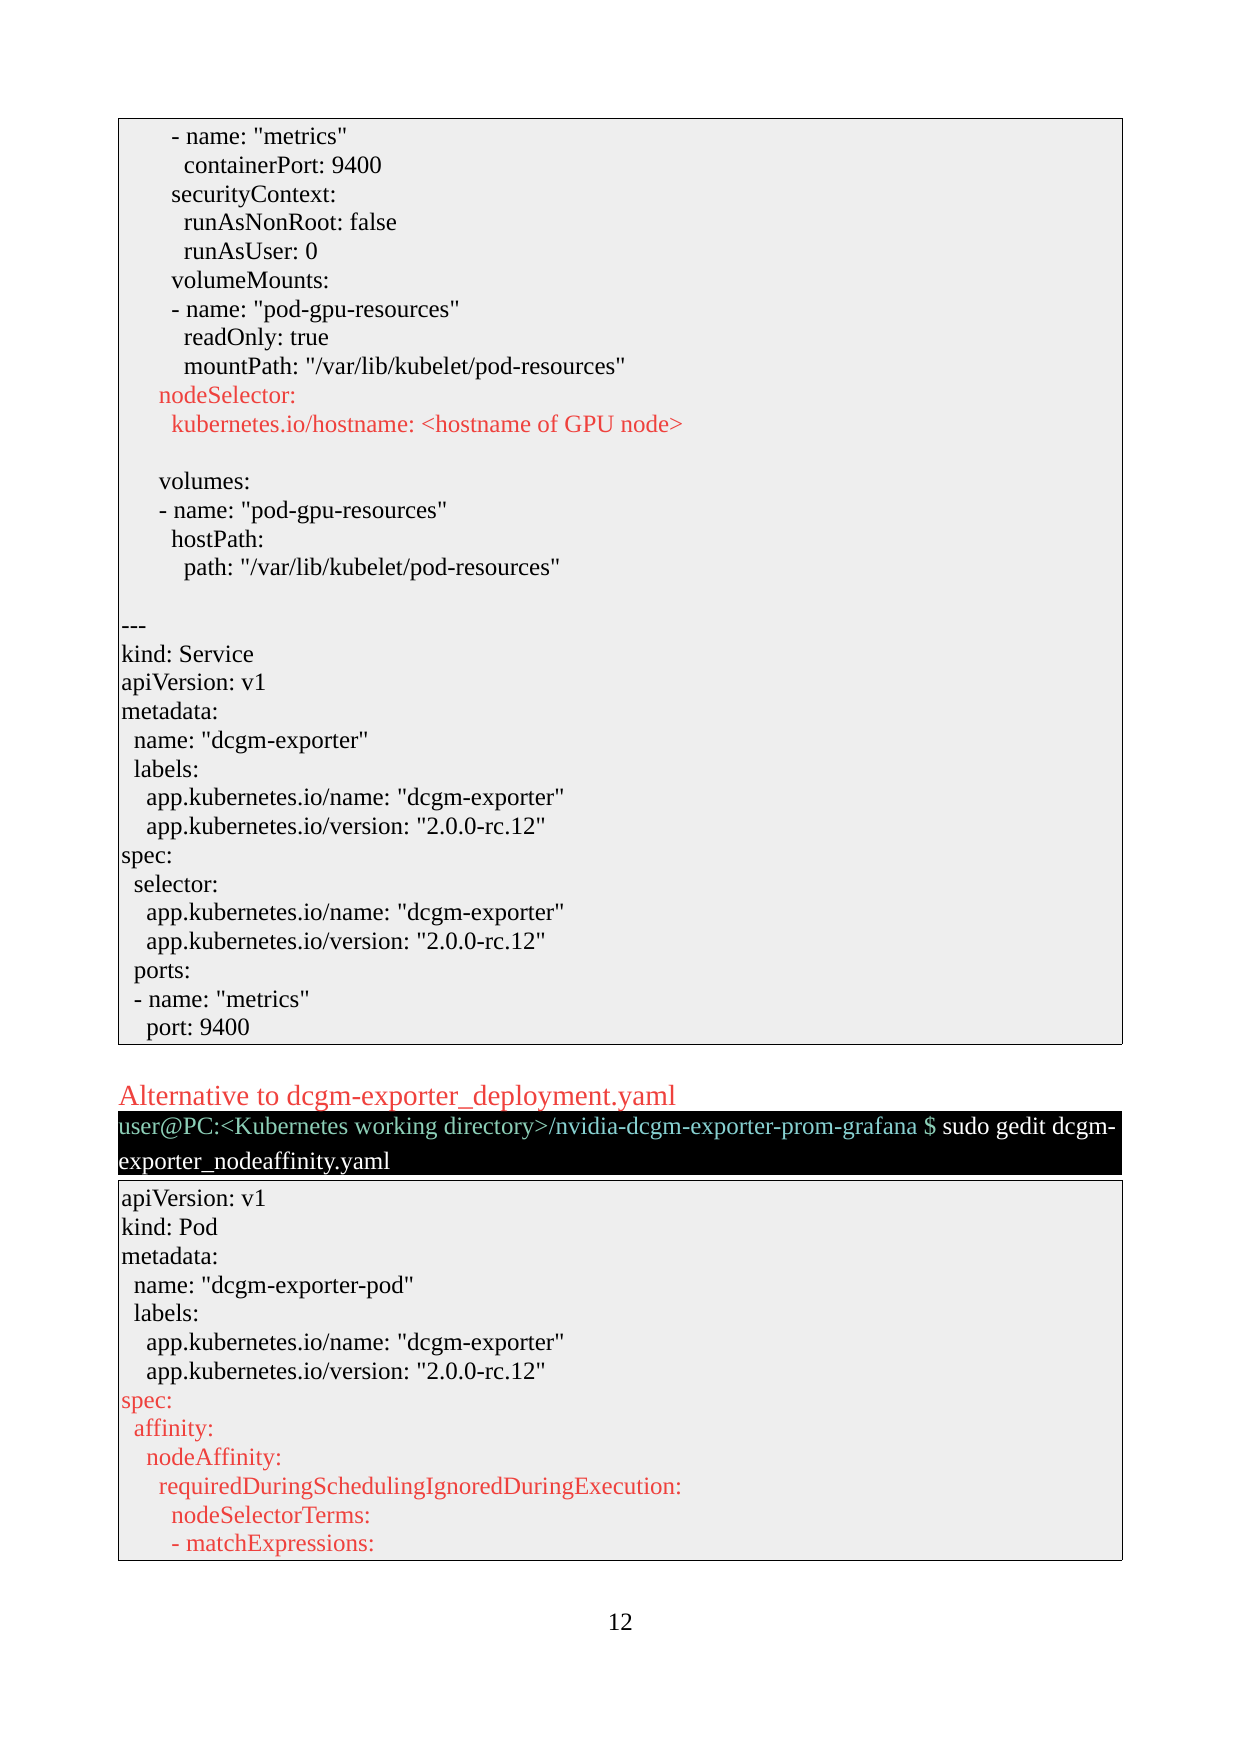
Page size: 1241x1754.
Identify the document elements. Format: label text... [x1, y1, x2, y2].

text path: "/var/lib/kubelet/pod-resources" [119, 549, 1122, 578]
text Alternative to dcgm-exporter_deployment.yaml [118, 1078, 1122, 1111]
text apiVersion: v1 [119, 664, 1122, 693]
text runAsNonRoot: false [119, 204, 1122, 233]
text - name: "pod-gpu-resources" [119, 492, 1122, 521]
text app.kubernetes.io/name: "dcgm-exporter" [119, 1324, 1122, 1353]
text volumes: [119, 463, 1122, 492]
text apiVersion: v1 [119, 1181, 1122, 1209]
text labels: [119, 751, 1122, 779]
text metadata: [119, 693, 1122, 722]
text user@PC:<Kubernetes working directory>/nvidia-dcgm-exporter-prom-grafana $ sudo gedit dcgm-exporter_nodeaffinity.yaml [118, 1111, 1122, 1175]
text labels: [119, 1295, 1122, 1324]
text - name: "pod-gpu-resources" [119, 291, 1122, 319]
text app.kubernetes.io/version: "2.0.0-rc.12" [119, 923, 1122, 952]
text name: "dcgm-exporter-pod" [119, 1267, 1122, 1295]
text app.kubernetes.io/name: "dcgm-exporter" [119, 779, 1122, 808]
text affinity: [119, 1410, 1122, 1439]
text runAsUser: 0 [119, 233, 1122, 262]
text nodeAffinity: [119, 1439, 1122, 1468]
text - name: "metrics" [119, 119, 1122, 147]
text - name: "metrics" [119, 981, 1122, 1009]
text mountPath: "/var/lib/kubelet/pod-resources" [119, 348, 1122, 377]
text --- [119, 607, 1122, 636]
text port: 9400 [119, 1009, 1122, 1044]
text app.kubernetes.io/version: "2.0.0-rc.12" [119, 1353, 1122, 1382]
text app.kubernetes.io/version: "2.0.0-rc.12" [119, 808, 1122, 837]
text securityContext: [119, 176, 1122, 204]
text name: "dcgm-exporter" [119, 722, 1122, 751]
text ports: [119, 952, 1122, 981]
text volumeMounts: [119, 262, 1122, 291]
text nodeSelectorTerms: [119, 1497, 1122, 1525]
text kubernetes.io/hostname: <hostname of GPU node> [119, 406, 1122, 434]
text - matchExpressions: [119, 1525, 1122, 1560]
text readOnly: true [119, 319, 1122, 348]
text kind: Service [119, 636, 1122, 664]
text selector: [119, 866, 1122, 894]
text spec: [119, 1382, 1122, 1410]
text metadata: [119, 1238, 1122, 1267]
text containerPort: 9400 [119, 147, 1122, 176]
text kind: Pod [119, 1209, 1122, 1238]
text spec: [119, 837, 1122, 866]
text nodeSelector: [119, 377, 1122, 406]
text hostPath: [119, 521, 1122, 549]
text app.kubernetes.io/name: "dcgm-exporter" [119, 894, 1122, 923]
text requiredDuringSchedulingIgnoredDuringExecution: [119, 1468, 1122, 1497]
